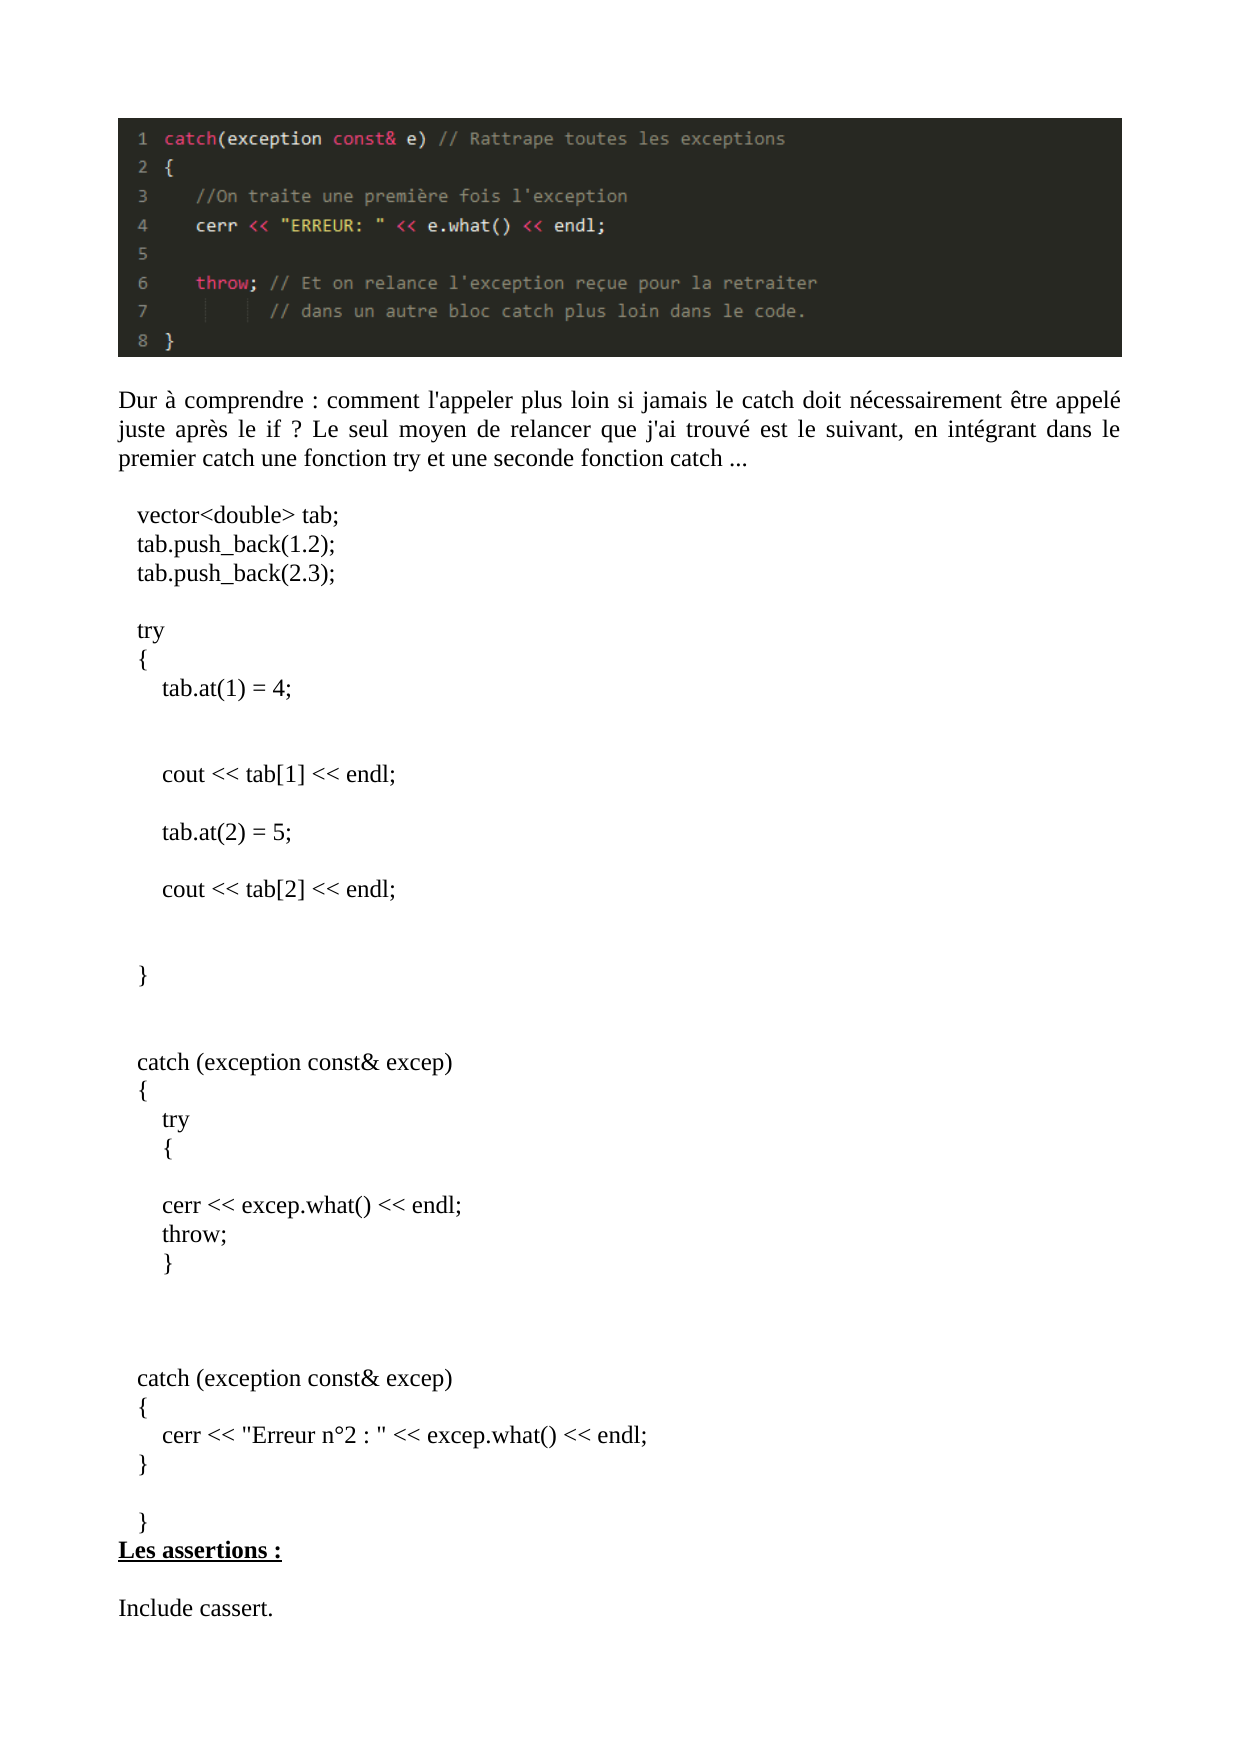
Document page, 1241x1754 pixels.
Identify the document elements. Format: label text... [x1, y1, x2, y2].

text Dur à comprendre : comment l'appeler plus loin si jamais le catch doit nécessairement être appelé juste après le if ? Le seul moyen de relancer que j'ai trouvé est le suivant, en intégrant dans le premier catch une fonction try et une seconde fonction catch ... [118, 385, 1122, 472]
text vector<double> tab; [118, 500, 1122, 529]
text } [118, 1248, 1122, 1277]
text catch (exception const& excep) [118, 1363, 1122, 1392]
text cerr << "Erreur n°2 : " << excep.what() << endl; [118, 1420, 1122, 1449]
text cout << tab[1] << endl; [118, 759, 1122, 788]
text tab.at(2) = 5; [118, 817, 1122, 845]
text cerr << excep.what() << endl; [118, 1190, 1122, 1219]
text { [118, 1075, 1122, 1104]
text try [118, 615, 1122, 644]
text { [118, 1133, 1122, 1162]
text } [118, 1507, 1122, 1535]
text } [118, 960, 1122, 989]
text tab.push_back(2.3); [118, 558, 1122, 587]
text tab.push_back(1.2); [118, 529, 1122, 558]
text { [118, 644, 1122, 673]
text try [118, 1104, 1122, 1133]
text } [118, 1449, 1122, 1478]
text Les assertions : [118, 1535, 1122, 1564]
text catch (exception const& excep) [118, 1047, 1122, 1075]
text Include cassert. [118, 1593, 1122, 1622]
text { [118, 1392, 1122, 1420]
text throw; [118, 1219, 1122, 1248]
text cout << tab[2] << endl; [118, 874, 1122, 903]
text tab.at(1) = 4; [118, 673, 1122, 702]
